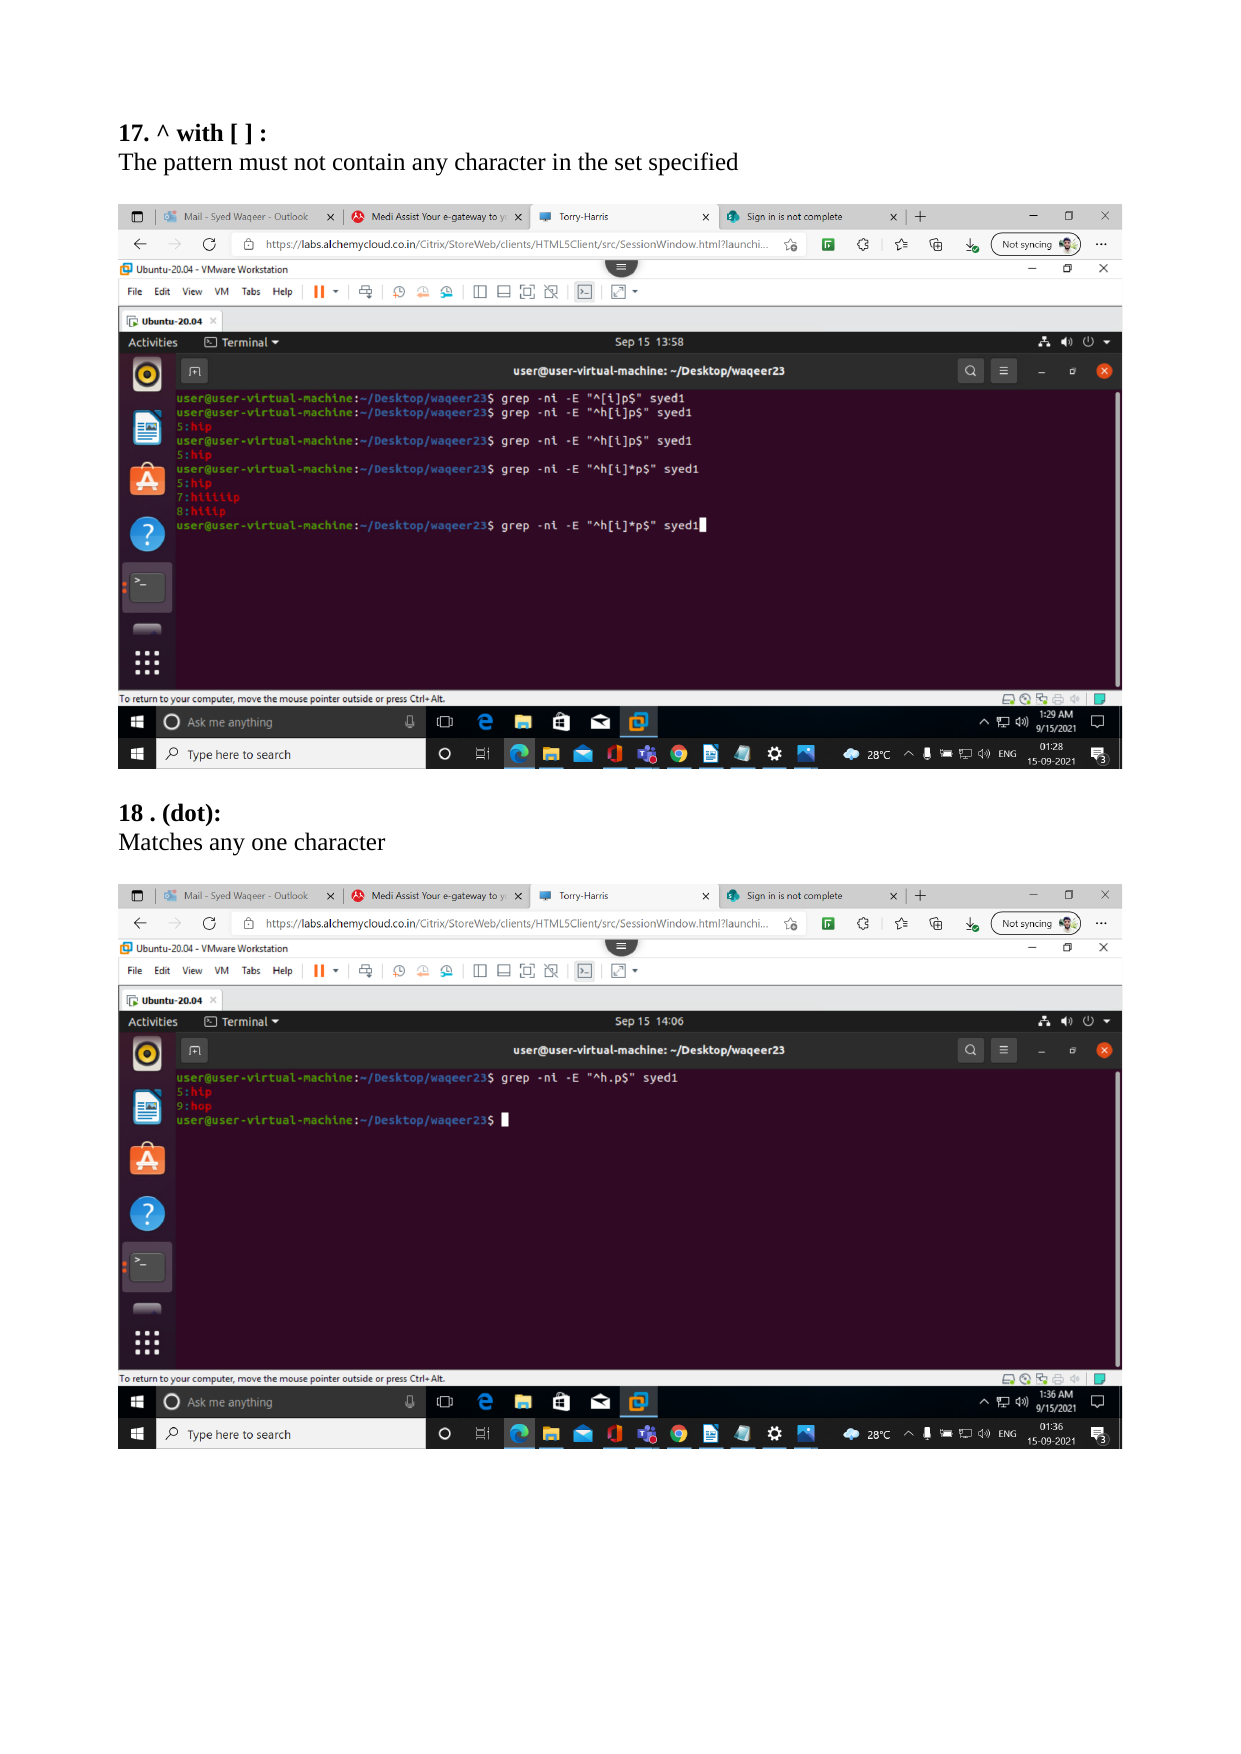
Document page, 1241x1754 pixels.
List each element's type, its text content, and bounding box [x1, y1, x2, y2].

text Matches any one character [118, 827, 1122, 855]
text 17. ^ with [ ] : [118, 118, 1122, 147]
text 18 . (dot): [118, 798, 1122, 827]
picture [118, 204, 1123, 769]
text The pattern must not contain any character in the set specified [118, 147, 1122, 176]
picture [118, 884, 1123, 1449]
